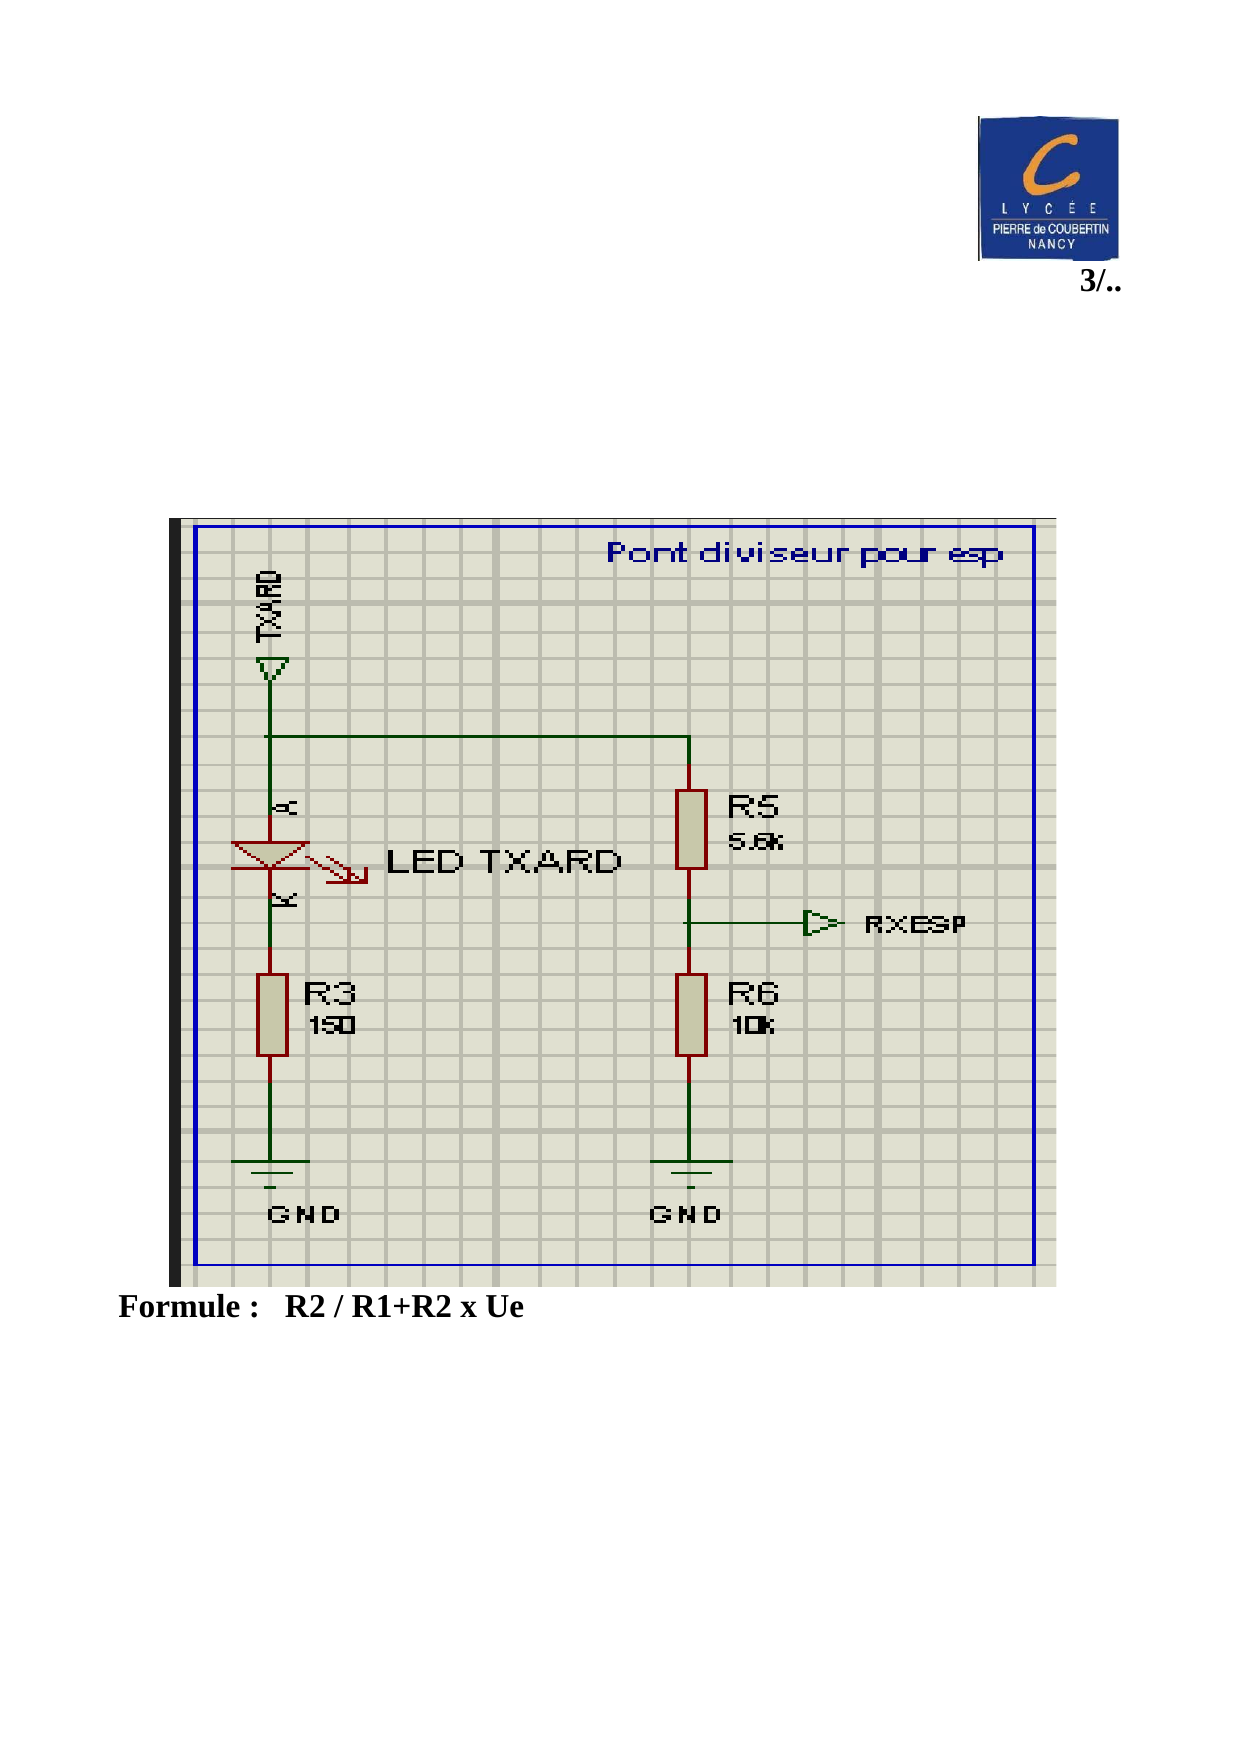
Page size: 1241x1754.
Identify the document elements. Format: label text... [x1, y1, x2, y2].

text Formule : R2 / R1+R2 x Ue [118, 1219, 1122, 1325]
picture [169, 518, 1057, 1287]
text 3/.. [118, 118, 1122, 299]
picture [975, 116, 1120, 261]
